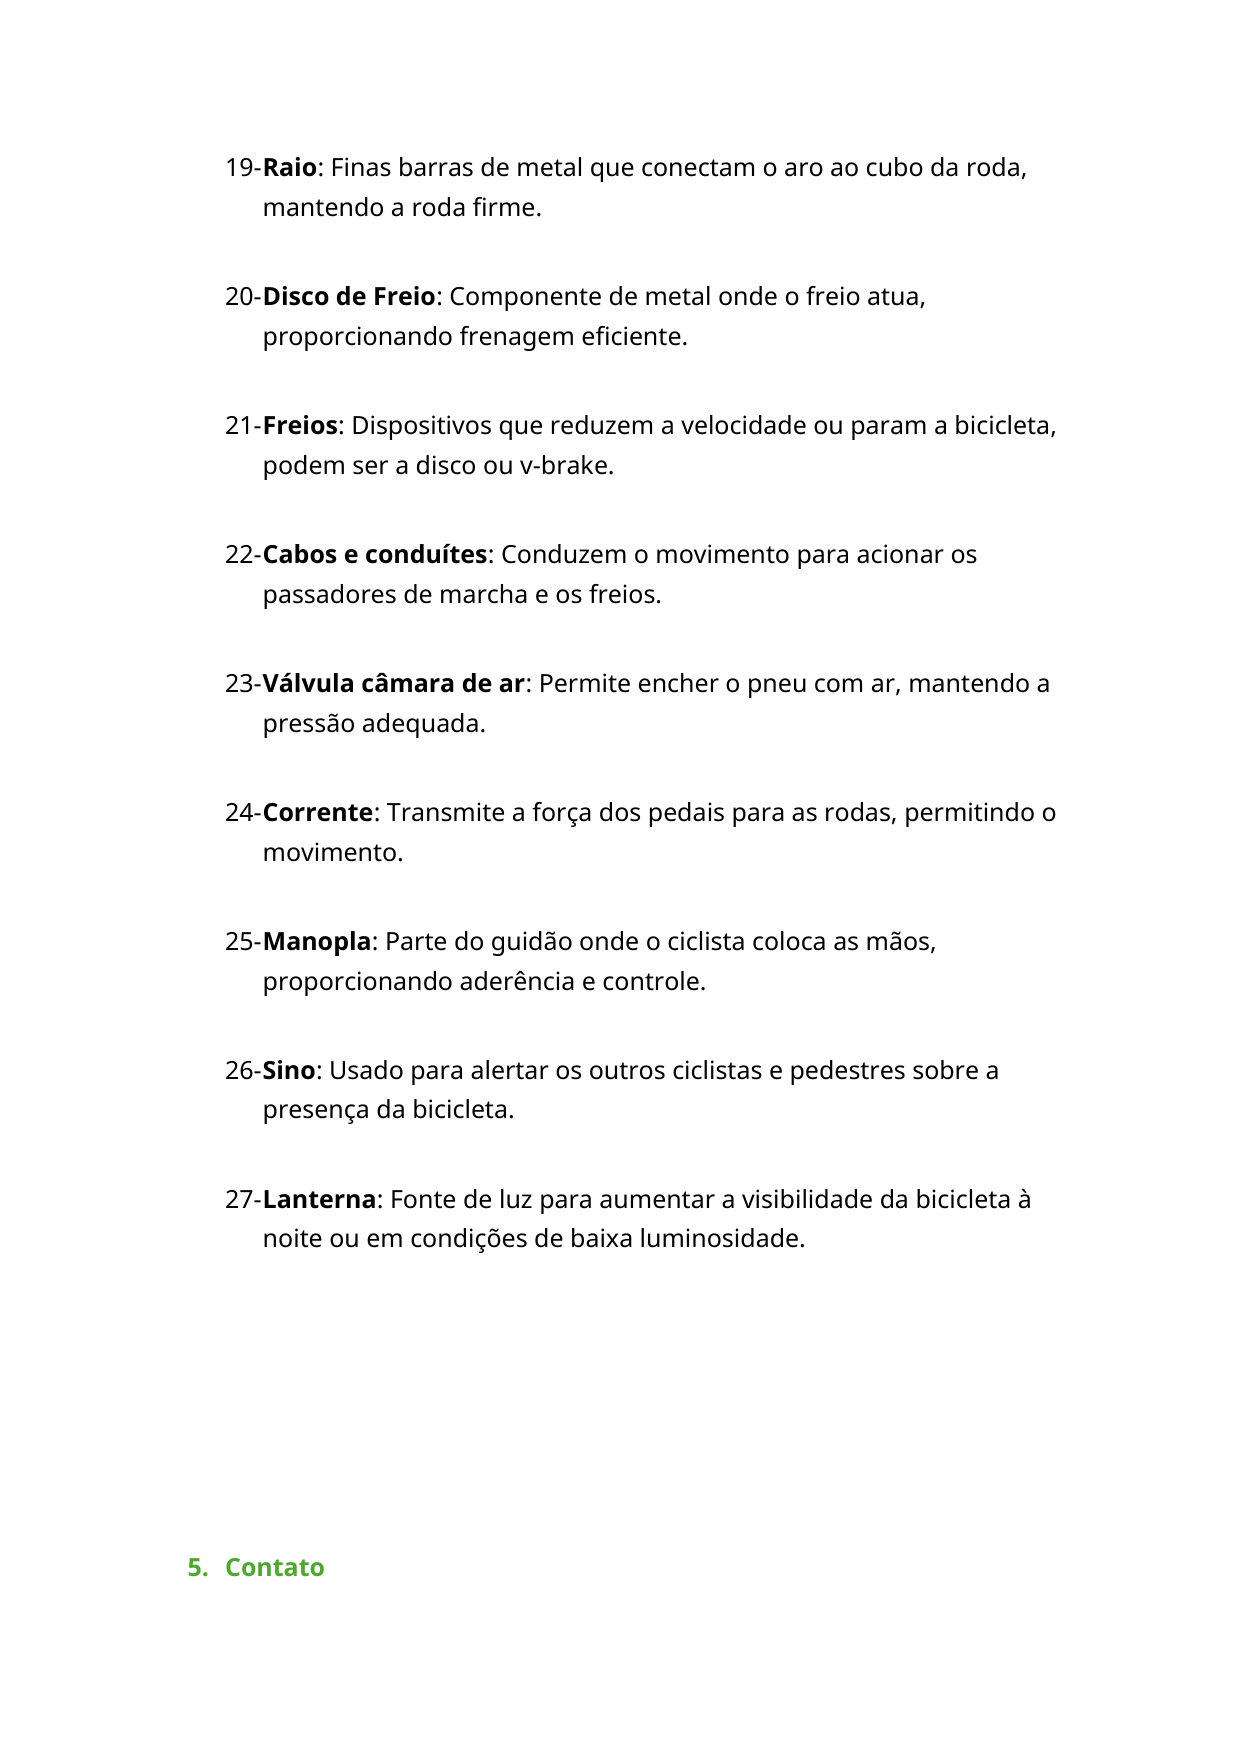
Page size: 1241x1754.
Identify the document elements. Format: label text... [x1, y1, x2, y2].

list Disco de Freio: Componente de metal onde o freio atua, proporcionando frenagem eficiente. [225, 279, 1090, 352]
list Manopla: Parte do guidão onde o ciclista coloca as mãos, proporcionando aderência e controle. [225, 924, 1090, 997]
list Sino: Usado para alertar os outros ciclistas e pedestres sobre a presença da bicicleta. [225, 1053, 1090, 1126]
list Raio: Finas barras de metal que conectam o aro ao cubo da roda, mantendo a roda firme. [225, 150, 1090, 223]
list Cabos e conduítes: Conduzem o movimento para acionar os passadores de marcha e os freios. [225, 537, 1090, 610]
list Freios: Dispositivos que reduzem a velocidade ou param a bicicleta, podem ser a disco ou v-brake. [225, 408, 1090, 481]
list Contato [187, 1550, 1090, 1584]
list Válvula câmara de ar: Permite encher o pneu com ar, mantendo a pressão adequada. [225, 666, 1090, 739]
list Lanterna: Fonte de luz para aumentar a visibilidade da bicicleta à noite ou em condições de baixa luminosidade. [225, 1182, 1090, 1255]
list Corrente: Transmite a força dos pedais para as rodas, permitindo o movimento. [225, 795, 1090, 868]
